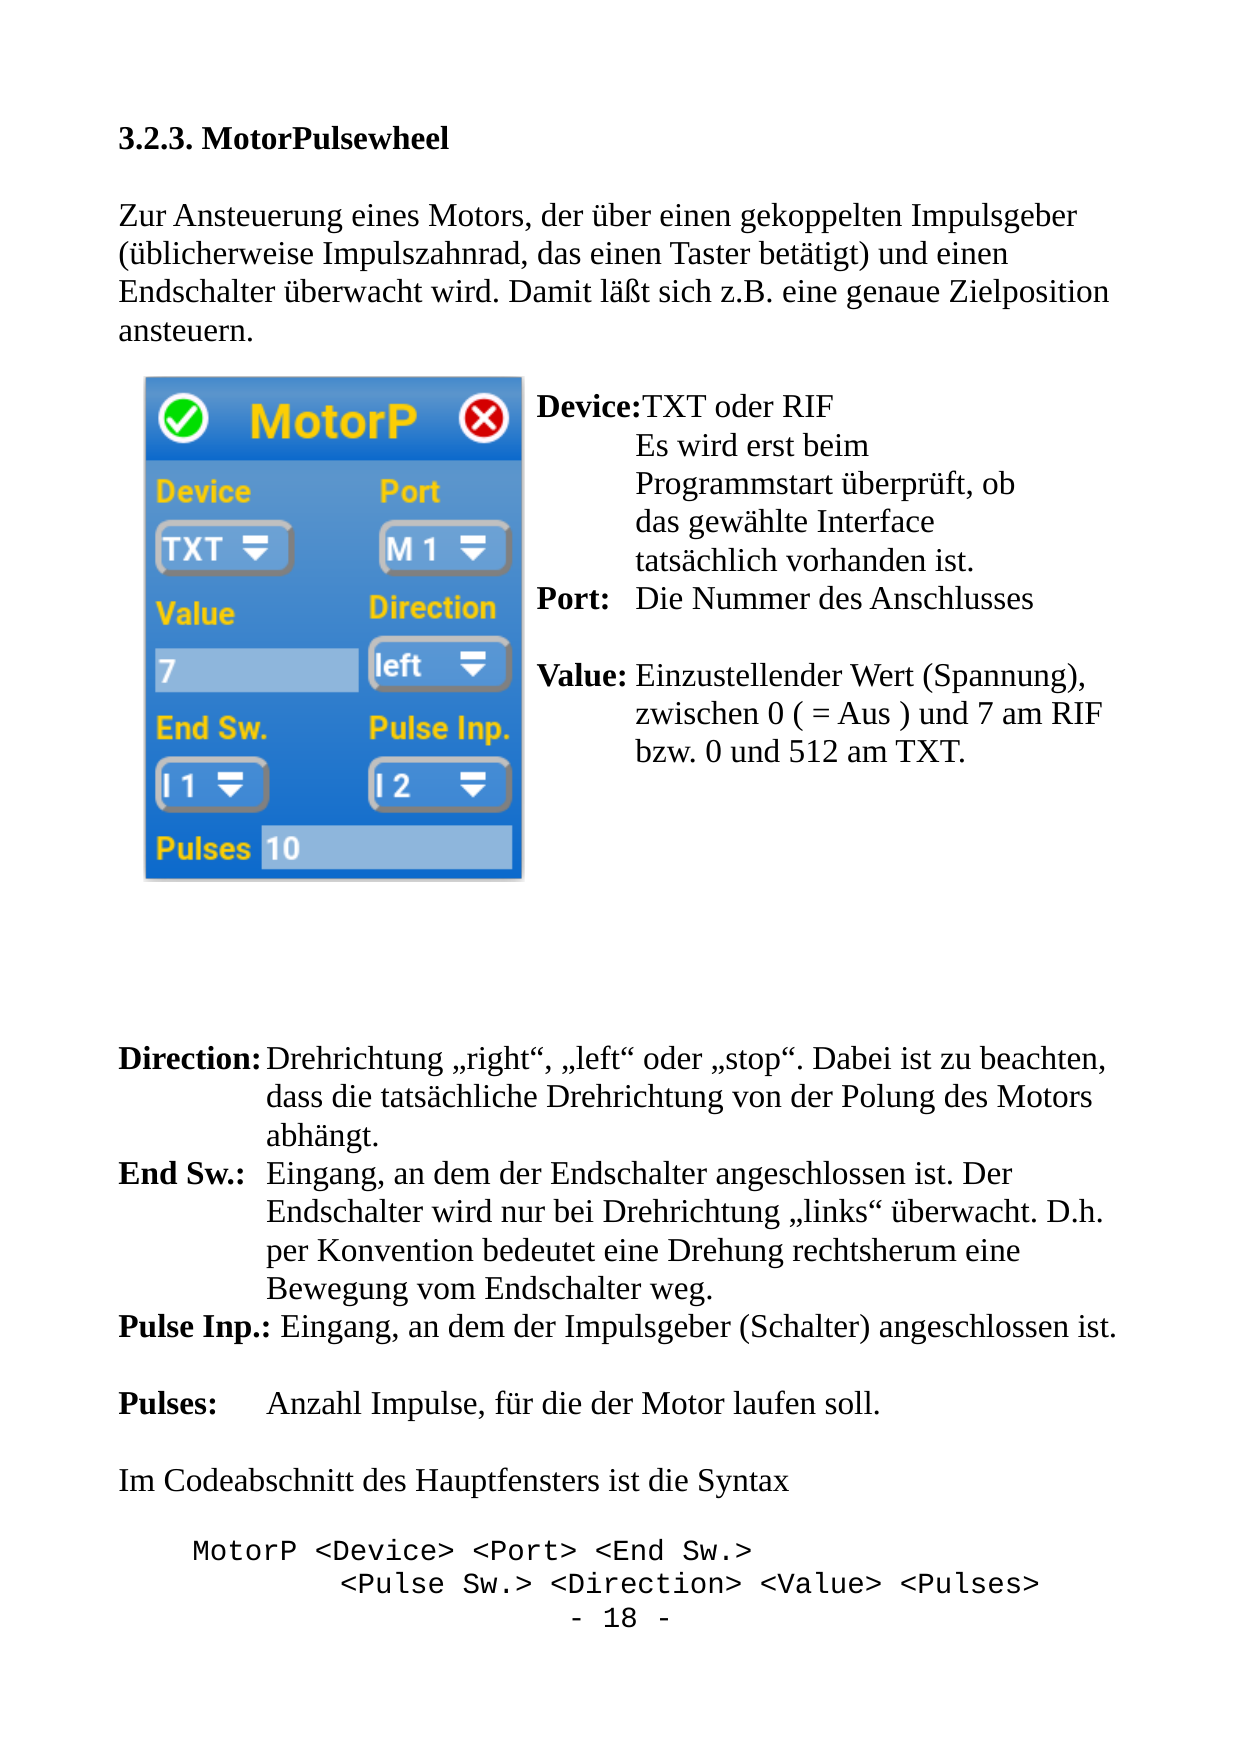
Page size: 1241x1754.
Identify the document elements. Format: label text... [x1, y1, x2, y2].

text Port: Die Nummer des Anschlusses [525, 578, 1122, 616]
picture [143, 376, 525, 882]
text dass die tatsächliche Drehrichtung von der Polung des Motors [118, 1076, 1122, 1115]
text End Sw.: Eingang, an dem der Endschalter angeschlossen ist. Der Endschalter wird nur bei Drehrichtung „links“ überwacht. D.h. per Konvention bedeutet eine Drehung rechtsherum eine Bewegung vom Endschalter weg. [118, 1153, 1122, 1306]
text Device:TXT oder RIF [525, 386, 1122, 425]
text 3.2.3. MotorPulsewheel [118, 118, 1122, 156]
text Zur Ansteuerung eines Motors, der über einen gekoppelten Impulsgeber (üblicherweise Impulszahnrad, das einen Taster betätigt) und einen Endschalter überwacht wird. Damit läßt sich z.B. eine genaue Zielposition ansteuern. [118, 195, 1122, 348]
text Direction: Drehrichtung „right“, „left“ oder „stop“. Dabei ist zu beachten, [118, 1038, 1122, 1076]
text [118, 425, 143, 578]
text Im Codeabschnitt des Hauptfensters ist die Syntax [118, 1460, 1122, 1498]
text [118, 578, 143, 616]
text MotorP <Device> <Port> <End Sw.> [118, 1536, 1122, 1569]
text Pulses: Anzahl Impulse, für die der Motor laufen soll. [118, 1383, 1122, 1421]
text <Pulse Sw.> <Direction> <Value> <Pulses> [118, 1569, 1122, 1602]
text Value: Einzustellender Wert (Spannung), zwischen 0 ( = Aus ) und 7 am RIF bzw. 0 und 512 am TXT. [525, 655, 1122, 770]
text [118, 655, 143, 770]
text Pulse Inp.: Eingang, an dem der Impulsgeber (Schalter) angeschlossen ist. [118, 1306, 1122, 1345]
text [118, 386, 143, 425]
text Es wird erst beim Programmstart überprüft, ob das gewählte Interface tatsächlich vorhanden ist. [525, 425, 1122, 578]
text abhängt. [118, 1115, 1122, 1153]
